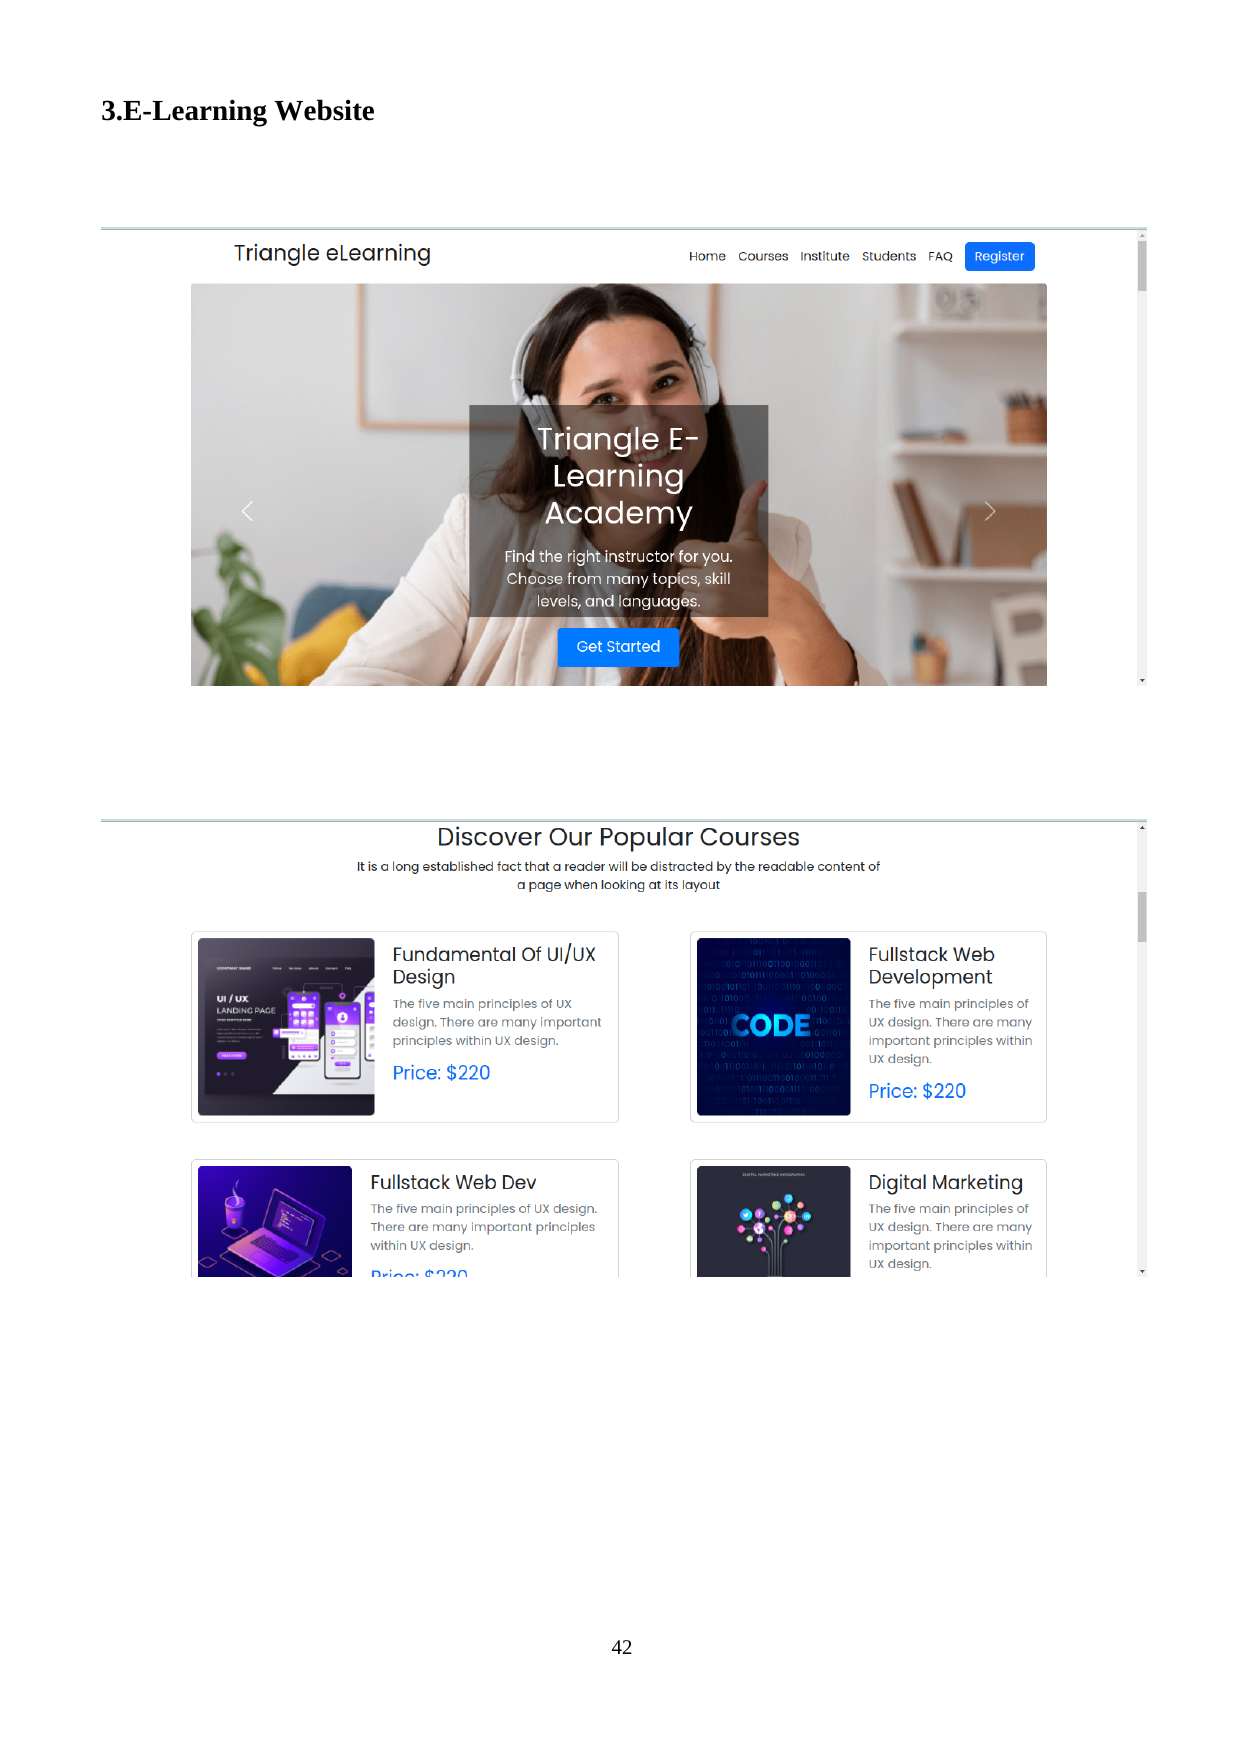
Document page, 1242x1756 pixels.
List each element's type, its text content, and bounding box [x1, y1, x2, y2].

picture [101, 227, 1147, 686]
picture [101, 819, 1147, 1277]
list 3.E-Learning Website [96, 93, 1152, 127]
